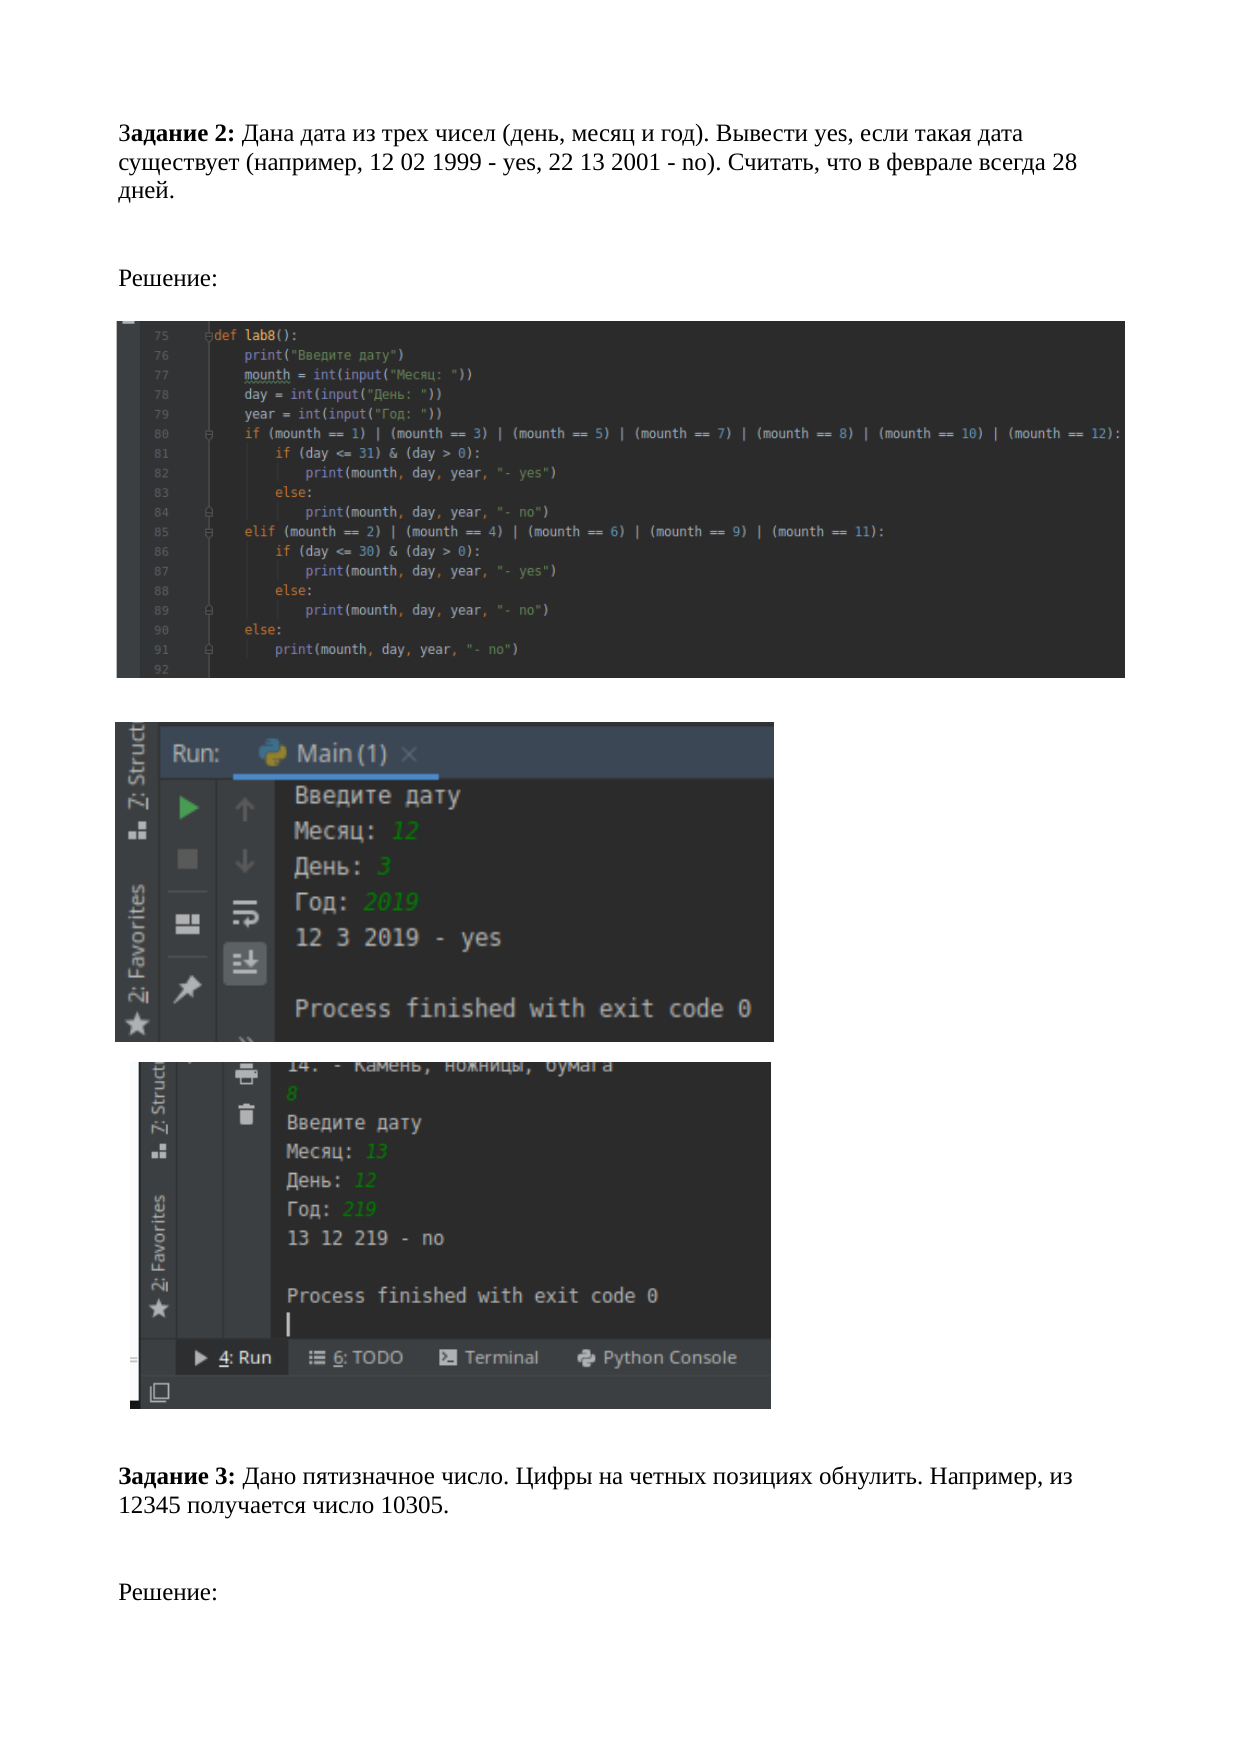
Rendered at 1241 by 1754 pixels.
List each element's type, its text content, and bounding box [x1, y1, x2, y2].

text Решение: [118, 1577, 1122, 1606]
text Задание 3: Дано пятизначное число. Цифры на четных позициях обнулить. Например, из 12345 получается число 10305. [118, 1461, 1122, 1519]
picture [116, 321, 1125, 678]
text Задание 2: Дана дата из трех чисел (день, месяц и год). Вывести yes, если такая дата существует (например, 12 02 1999 - yes, 22 13 2001 - no). Считать, что в феврале всегда 28 дней. [118, 118, 1122, 204]
text Решение: [118, 263, 1122, 291]
